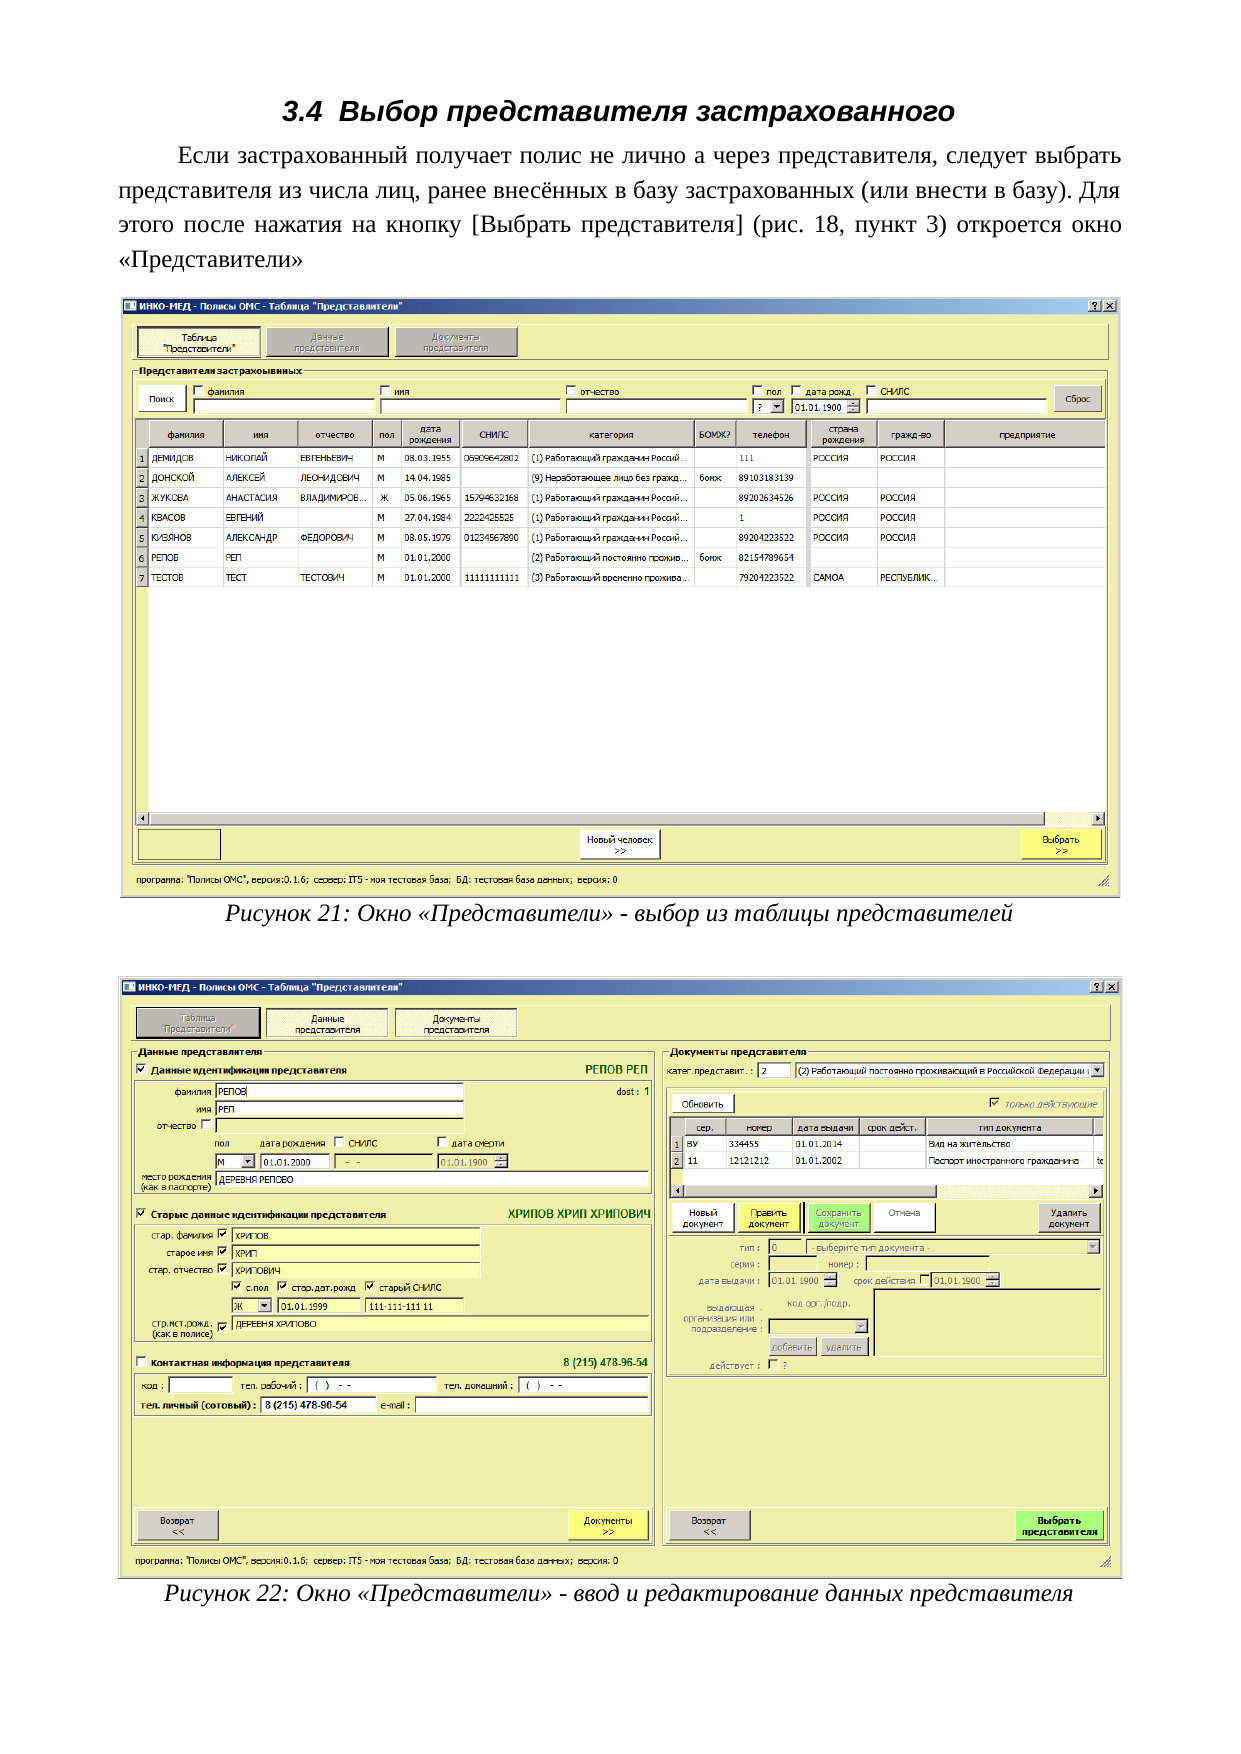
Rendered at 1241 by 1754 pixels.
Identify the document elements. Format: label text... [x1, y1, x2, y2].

text Рисунок 21: Окно «Представители» - выбор из таблицы представителей [118, 296, 1122, 927]
text Рисунок 22: Окно «Представители» - ввод и редактирование данных представителя [118, 1579, 1122, 1607]
picture [120, 296, 1121, 898]
picture [118, 976, 1123, 1579]
text Если застрахованный получает полис не лично а через представителя, следует выбрать представителя из числа лиц, ранее внесённых в базу застрахованных (или внести в базу). Для этого после нажатия на кнопку [Выбрать представителя] (рис. 18, пункт 3) откроется окно «Представители» [118, 140, 1122, 272]
subtitle Выбор представителя застрахованного [118, 94, 1122, 128]
